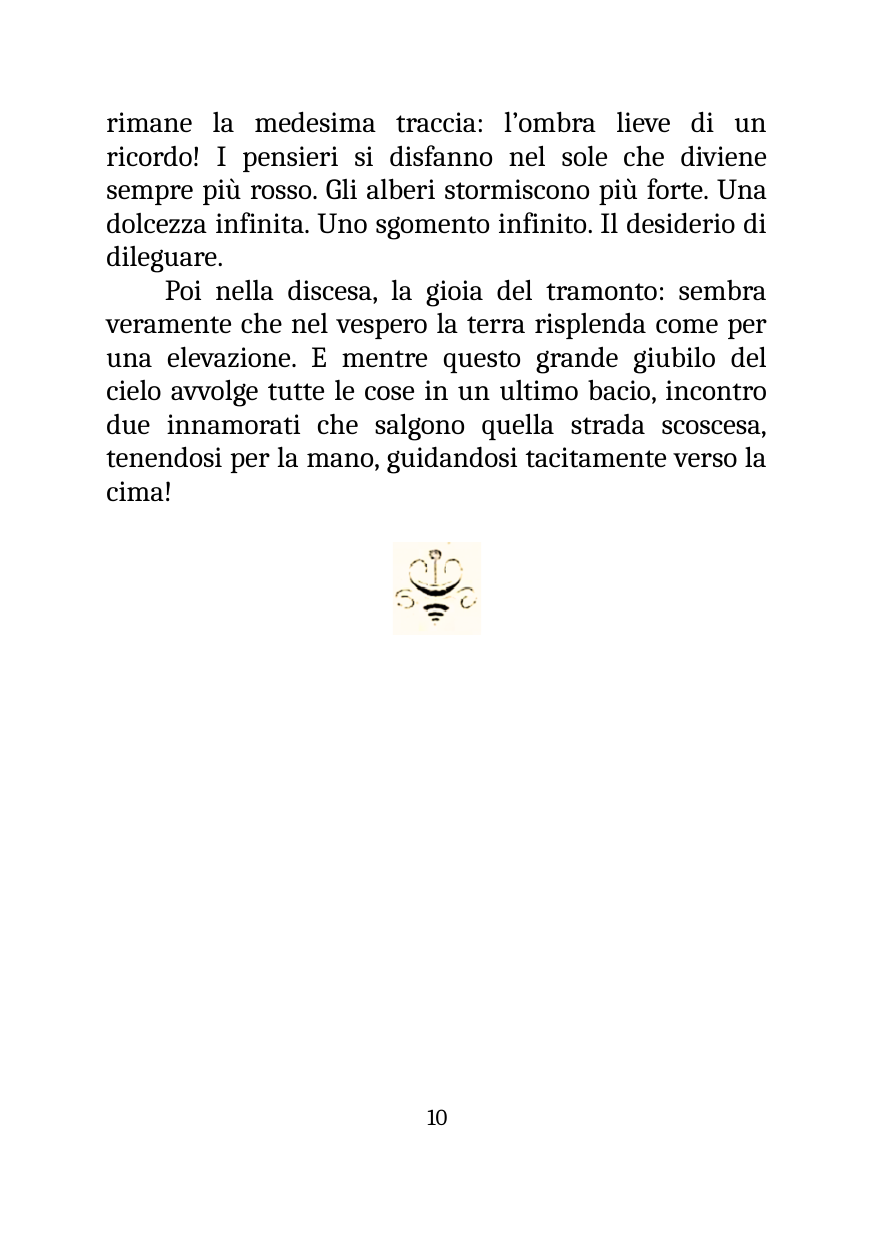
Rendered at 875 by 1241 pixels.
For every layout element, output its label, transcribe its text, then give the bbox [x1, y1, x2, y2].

text rimane la medesima traccia: l’ombra lieve di un ricordo! I pensieri si disfanno nel sole che diviene sempre più rosso. Gli alberi stormiscono più forte. Una dolcezza infinita. Uno sgomento infinito. Il desiderio di dileguare. [106, 106, 768, 274]
picture [392, 542, 482, 635]
text Poi nella discesa, la gioia del tramonto: sembra veramente che nel vespero la terra risplenda come per una elevazione. E mentre questo grande giubilo del cielo avvolge tutte le cose in un ultimo bacio, incontro due innamorati che salgono quella strada scoscesa, tenendosi per la mano, guidandosi tacitamente verso la cima! [106, 274, 768, 509]
